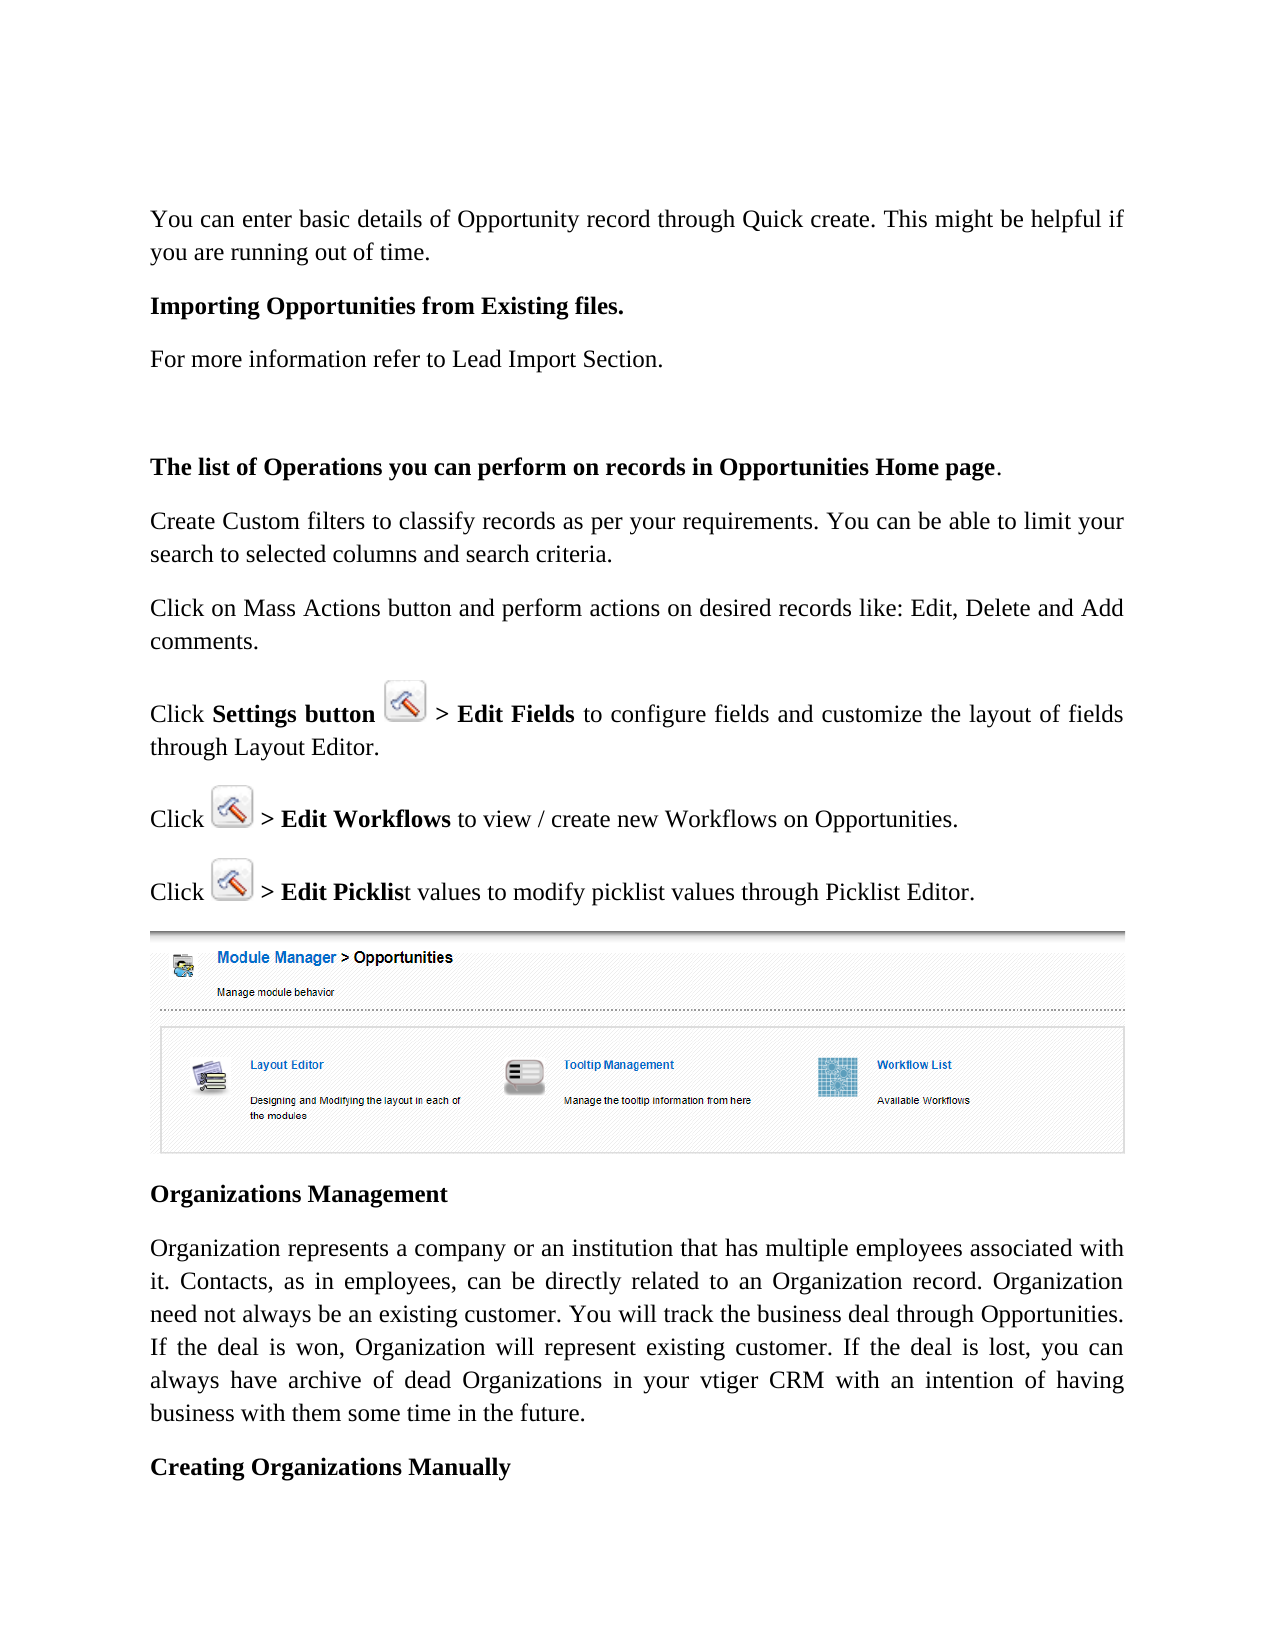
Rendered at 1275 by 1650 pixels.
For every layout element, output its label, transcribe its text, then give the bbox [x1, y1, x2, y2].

picture [210, 785, 255, 828]
text Click Settings button > Edit Fields to configure fields and customize the layout of fields through Layout Editor. [150, 680, 1125, 761]
text Create Custom filters to classify records as per your requirements. You can be able to limit your search to selected columns and search criteria. [150, 506, 1125, 568]
text The list of Operations you can perform on records in Opportunities Home page. [150, 452, 1125, 481]
text You can enter basic details of Opportunity record through Quick create. This might be helpful if you are running out of time. [150, 204, 1125, 266]
text Click > Edit Workflows to view / create new Workflows on Opportunities. [150, 786, 1125, 833]
text Click on Mass Actions button and perform actions on desired records like: Edit, Delete and Add comments. [150, 593, 1125, 655]
text Creating Organizations Manually [150, 1452, 1125, 1481]
text Organization represents a company or an institution that has multiple employees associated with it. Contacts, as in employees, can be directly related to an Organization record. Organization need not always be an existing customer. You will track the business deal through Opportunities. If the deal is won, Organization will represent existing customer. If the deal is lost, you can always have archive of dead Organizations in your vtiger CRM with an intention of having business with them some time in the future. [150, 1233, 1125, 1427]
text Importing Opportunities from Existing files. [150, 291, 1125, 319]
text For more information refer to Lead Import Section. [150, 344, 1125, 373]
text Click > Edit Picklist values to modify picklist values through Picklist Editor. [150, 858, 1125, 906]
picture [210, 858, 255, 901]
picture [150, 931, 1125, 1154]
text Organizations Management [150, 1179, 1125, 1208]
picture [383, 680, 428, 722]
